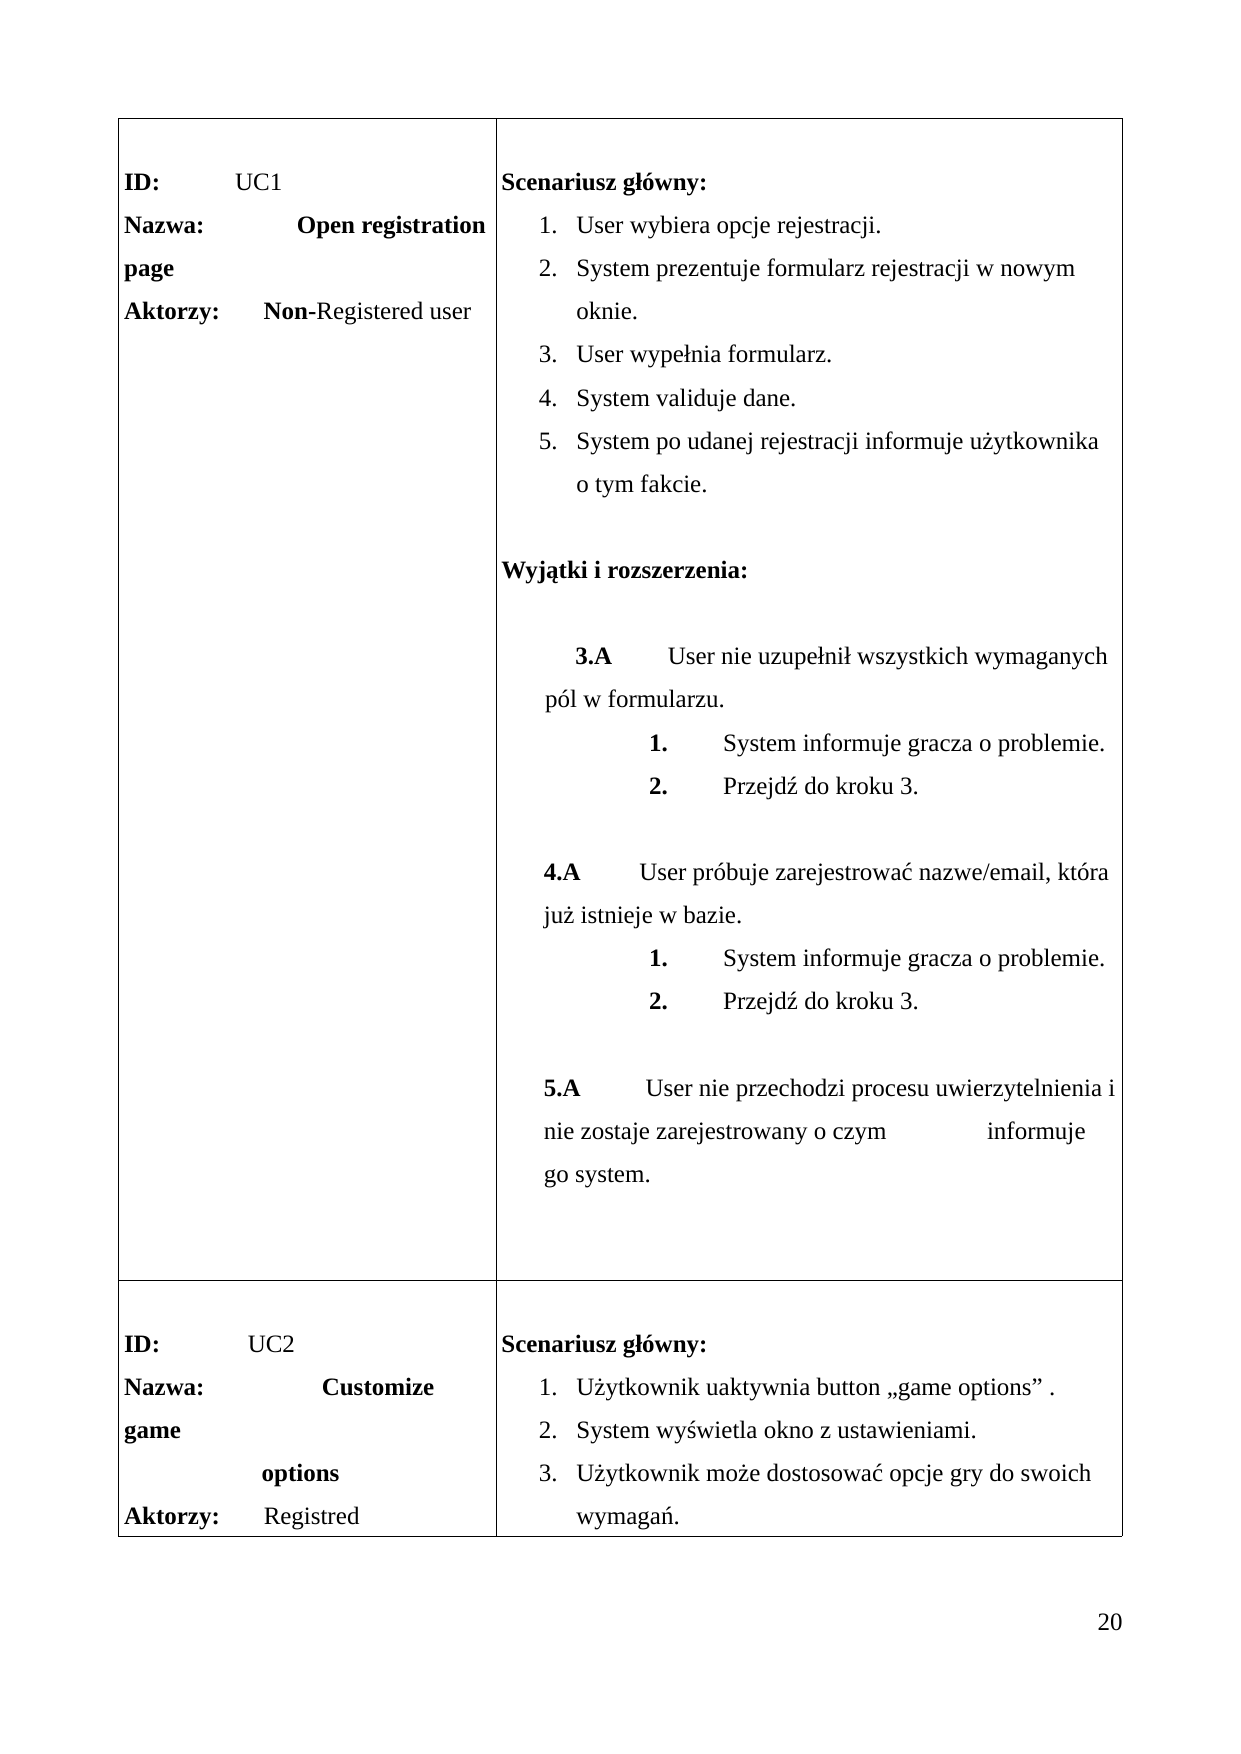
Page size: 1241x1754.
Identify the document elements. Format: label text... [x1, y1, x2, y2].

table_cell Scenariusz główny: User wybiera opcje rejestracji. System prezentuje formularz rejestracji w nowym oknie. User wypełnia formularz. System validuje dane. System po udanej rejestracji informuje użytkownika o tym fakcie. Wyjątki i rozszerzenia: 3.A User nie uzupełnił wszystkich wymaganych pól w formularzu. 1. System informuje gracza o problemie. 2. Przejdź do kroku 3. 4.A User próbuje zarejestrować nazwe/email, która już istnieje w bazie. 1. System informuje gracza o problemie. 2. Przejdź do kroku 3. 5.A User nie przechodzi procesu uwierzytelnienia i nie zostaje zarejestrowany o czym informuje go system. [497, 119, 1122, 1280]
table_cell Scenariusz główny: Użytkownik uaktywnia button „game options” . System wyświetla okno z ustawieniami. Użytkownik może dostosować opcje gry do swoich wymagań. Użytkownika zapisuje swoje zmiany . System zapisuje zmiany. Okno opcji zostaje zamknięte automatycznie. Wyjątki i rozszerzenia: 4.A 1. User anuluje swoje decyzje poprzez przycisk ”back”. 2. Krok 6. [497, 1281, 1122, 1536]
table_cell ID: UC1 Nazwa: Open registration page Aktorzy: Non-Registered user [119, 119, 496, 1280]
table_cell ID: UC2 Nazwa: Customize game options Aktorzy: Registred [119, 1281, 496, 1536]
